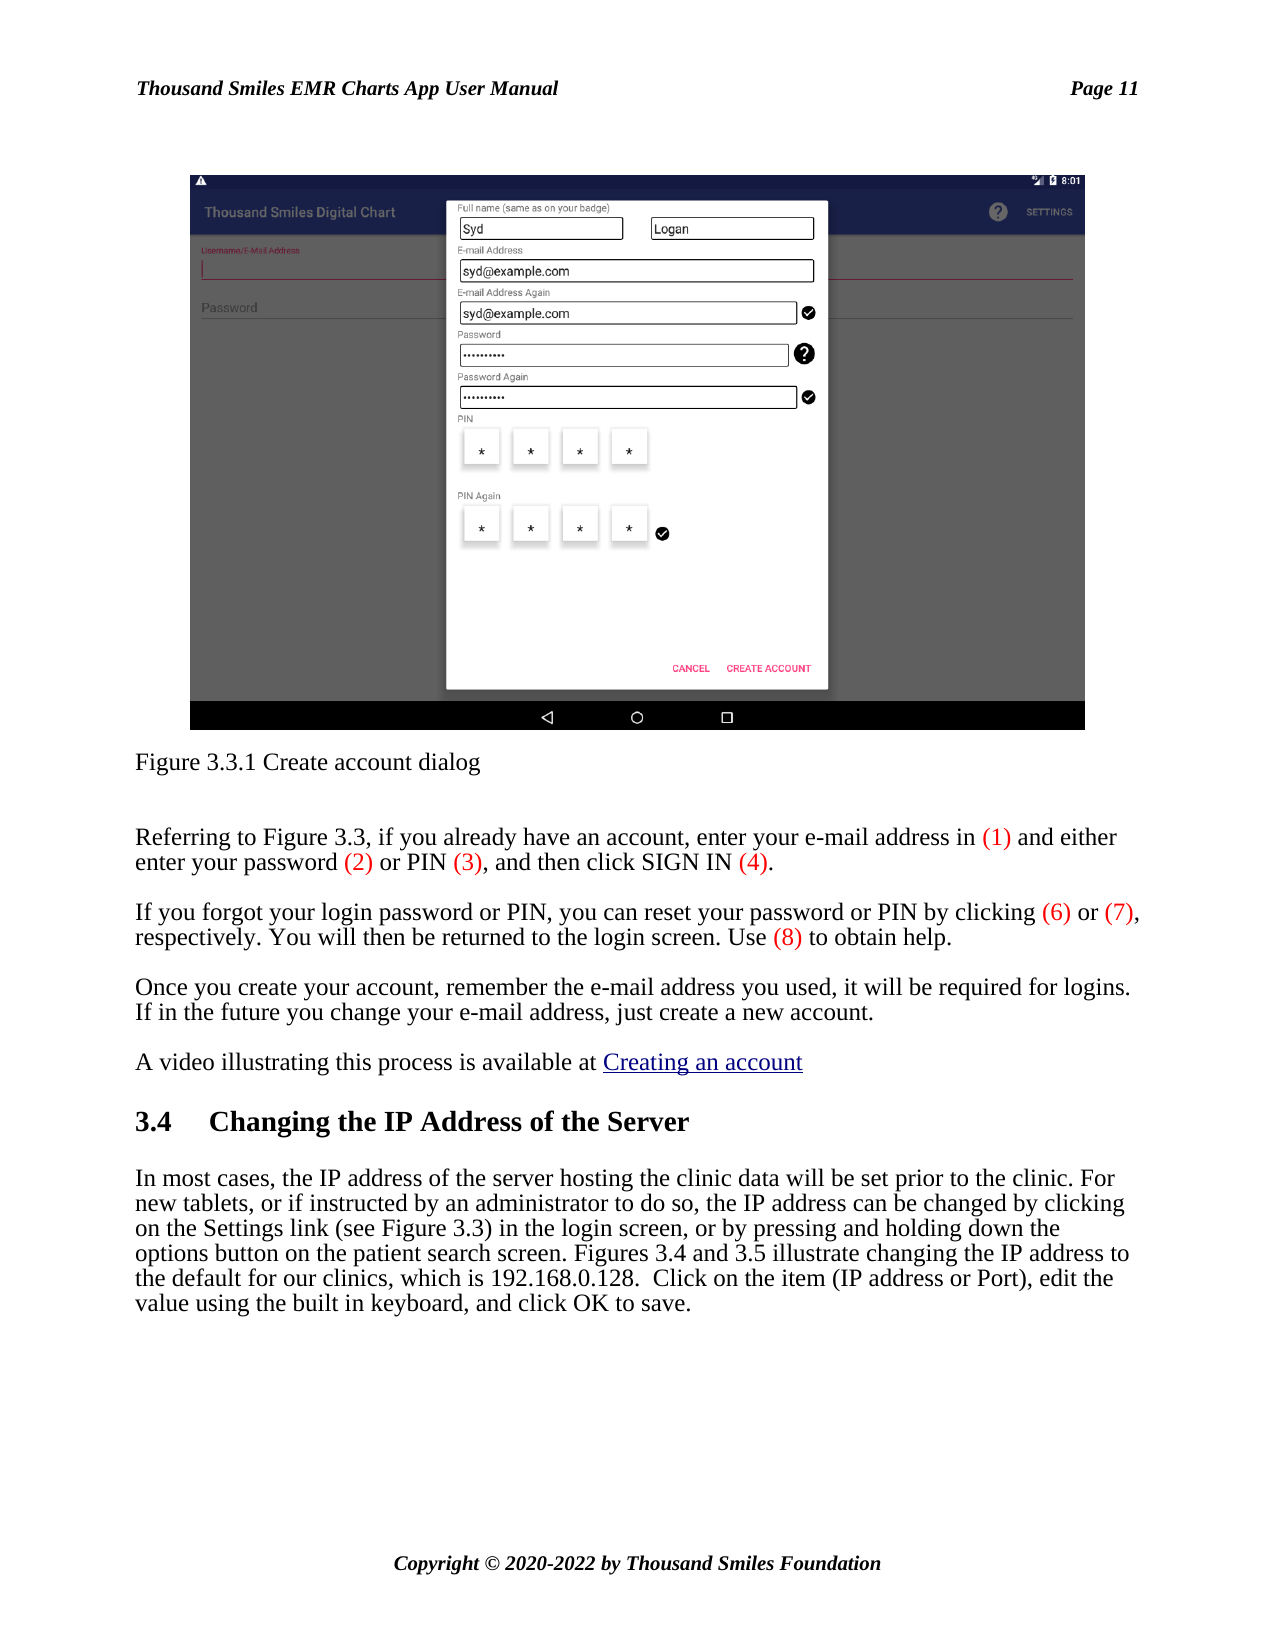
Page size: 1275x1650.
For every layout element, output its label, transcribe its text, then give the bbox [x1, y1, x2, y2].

text Once you create your account, remember the e-mail address you used, it will be required for logins. If in the future you change your e-mail address, just create a new account. [135, 975, 1140, 1025]
text Figure 3.3.1 Create account dialog [135, 750, 1140, 775]
text A video illustrating this process is available at Creating an account [135, 1050, 1140, 1075]
picture [190, 175, 1085, 730]
text Referring to Figure 3.3, if you already have an account, enter your e-mail address in (1) and either enter your password (2) or PIN (3), and then click SIGN IN (4). [135, 825, 1140, 875]
subtitle Changing the IP Address of the Server [135, 1104, 1140, 1138]
text In most cases, the IP address of the server hosting the clinic data will be set prior to the clinic. For new tablets, or if instructed by an administrator to do so, the IP address can be changed by clicking on the Settings link (see Figure 3.3) in the login screen, or by pressing and holding down the options button on the patient search screen. Figures 3.4 and 3.5 illustrate changing the IP address to the default for our clinics, which is 192.168.0.128. Click on the item (IP address or Port), edit the value using the built in keyboard, and click OK to save. [135, 1167, 1140, 1317]
text If you forgot your login password or PIN, you can reset your password or PIN by clicking (6) or (7), respectively. You will then be returned to the login screen. Use (8) to obtain help. [135, 900, 1140, 950]
